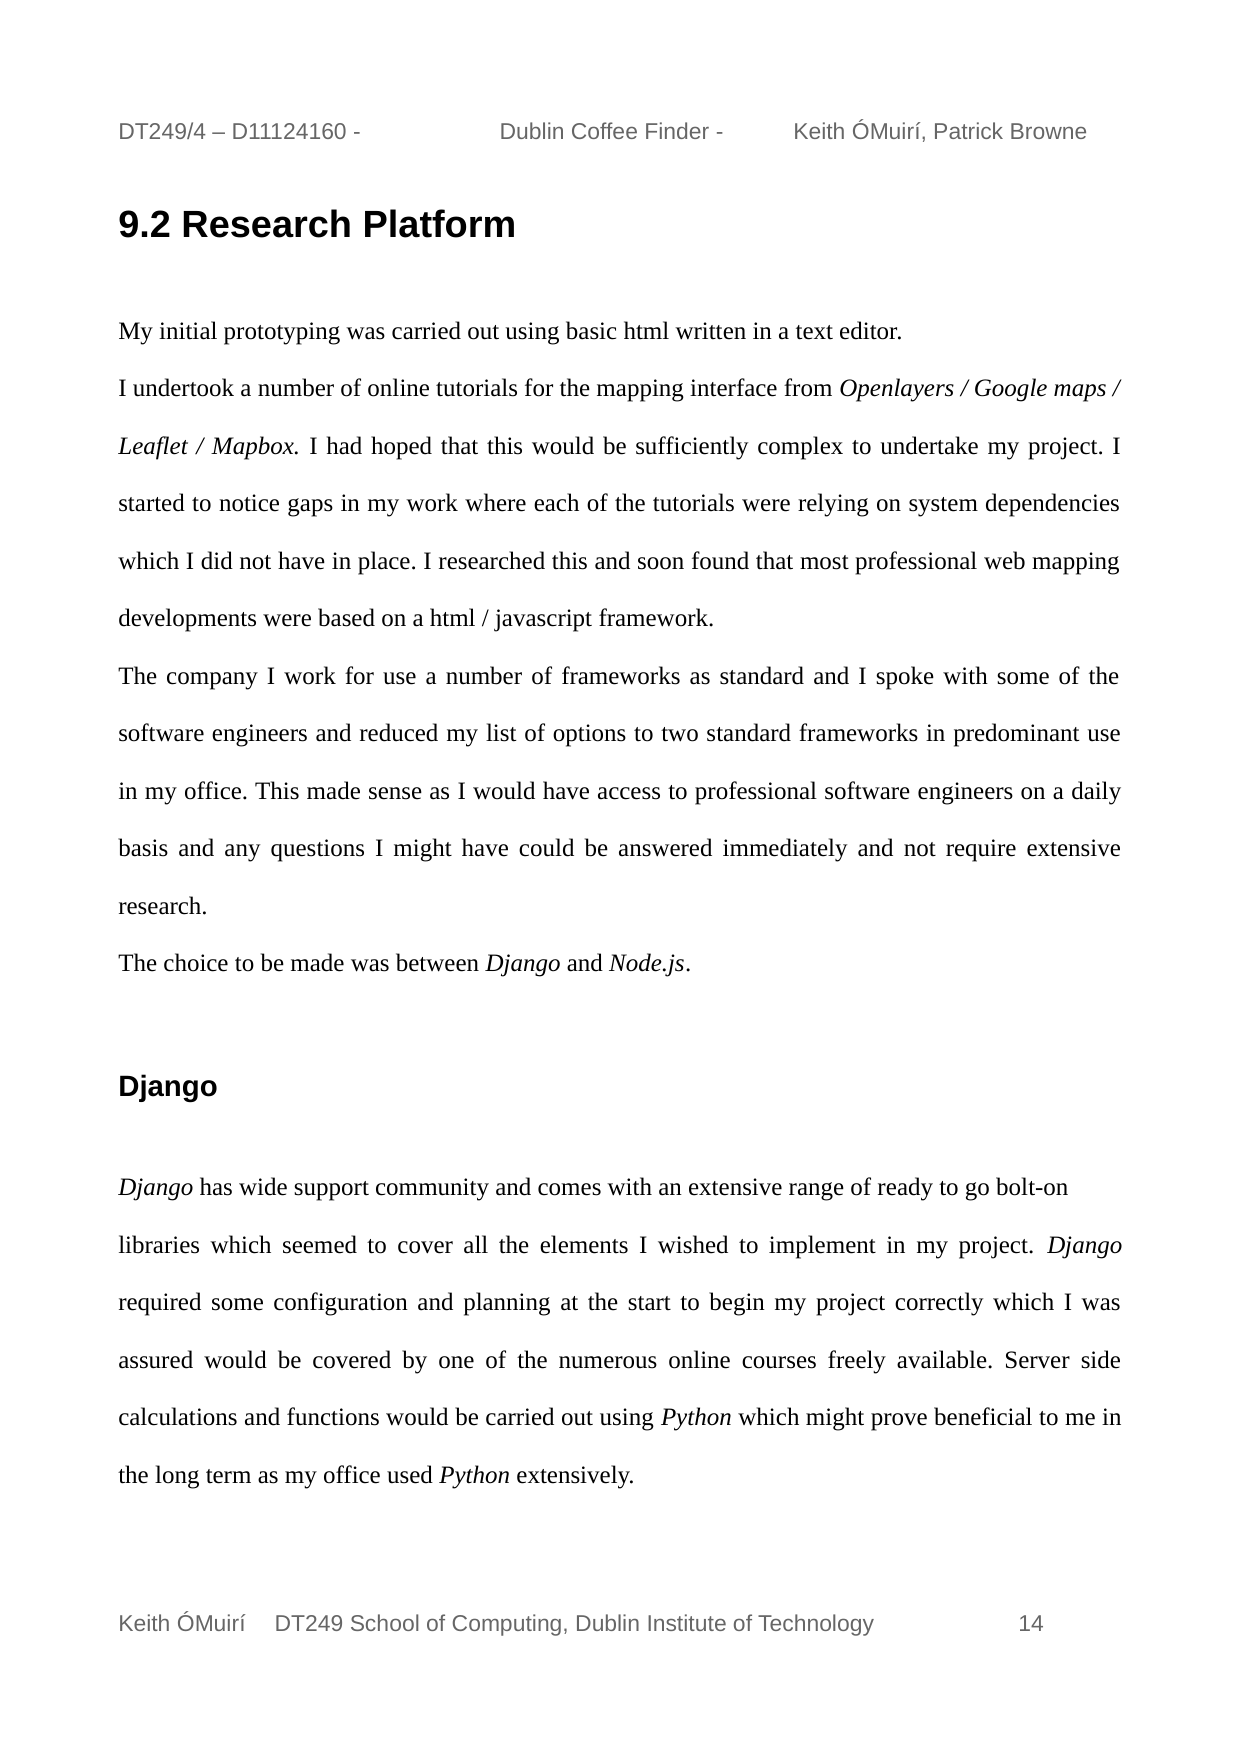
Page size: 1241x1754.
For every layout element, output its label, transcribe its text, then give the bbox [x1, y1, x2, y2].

subtitle 9.2 Research Platform [118, 202, 1122, 246]
subtitle Django [118, 1069, 1122, 1102]
text Django has wide support community and comes with an extensive range of ready to go bolt-on [118, 1172, 1122, 1201]
text The choice to be made was between Django and Node.js. [118, 948, 1122, 977]
text libraries which seemed to cover all the elements I wished to implement in my project. Django required some configuration and planning at the start to begin my project correctly which I was assured would be covered by one of the numerous online courses freely available. Server side calculations and functions would be carried out using Python which might prove beneficial to me in the long term as my office used Python extensively. [118, 1230, 1122, 1489]
text The company I work for use a number of frameworks as standard and I spoke with some of the software engineers and reduced my list of options to two standard frameworks in predominant use in my office. This made sense as I would have access to professional software engineers on a daily basis and any questions I might have could be answered immediately and not require extensive research. [118, 661, 1122, 919]
text I undertook a number of online tutorials for the mapping interface from Openlayers / Google maps / Leaflet / Mapbox. I had hoped that this would be sufficiently complex to undertake my project. I started to notice gaps in my work where each of the tutorials were relying on system dependencies which I did not have in place. I researched this and soon found that most professional web mapping developments were based on a html / javascript framework. [118, 373, 1122, 632]
text My initial prototyping was carried out using basic html written in a text editor. [118, 316, 1122, 344]
